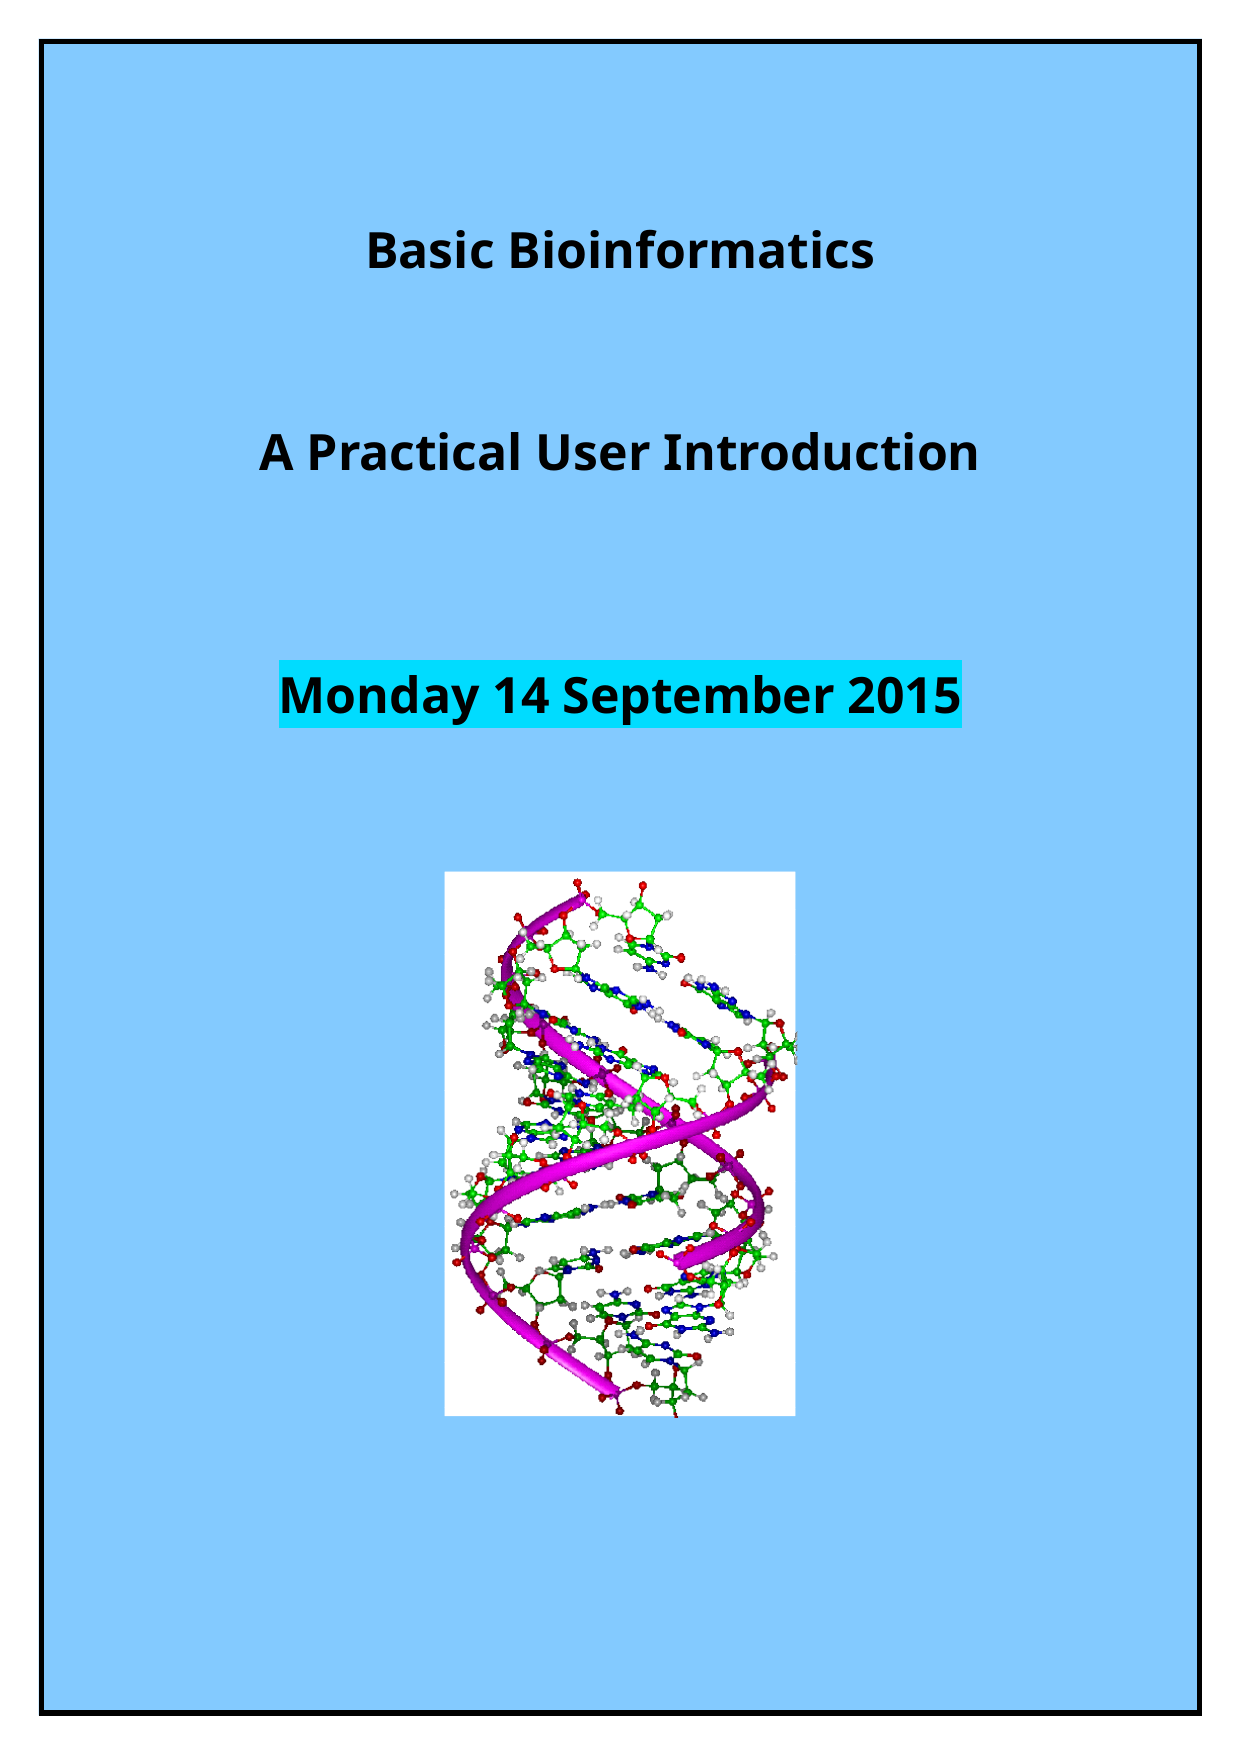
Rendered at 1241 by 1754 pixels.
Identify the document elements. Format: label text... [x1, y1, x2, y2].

text Basic Bioinformatics [44, 215, 1197, 283]
text Monday 14 September 2015 [44, 660, 1197, 728]
text A Practical User Introduction [44, 417, 1197, 485]
picture [442, 870, 798, 1418]
